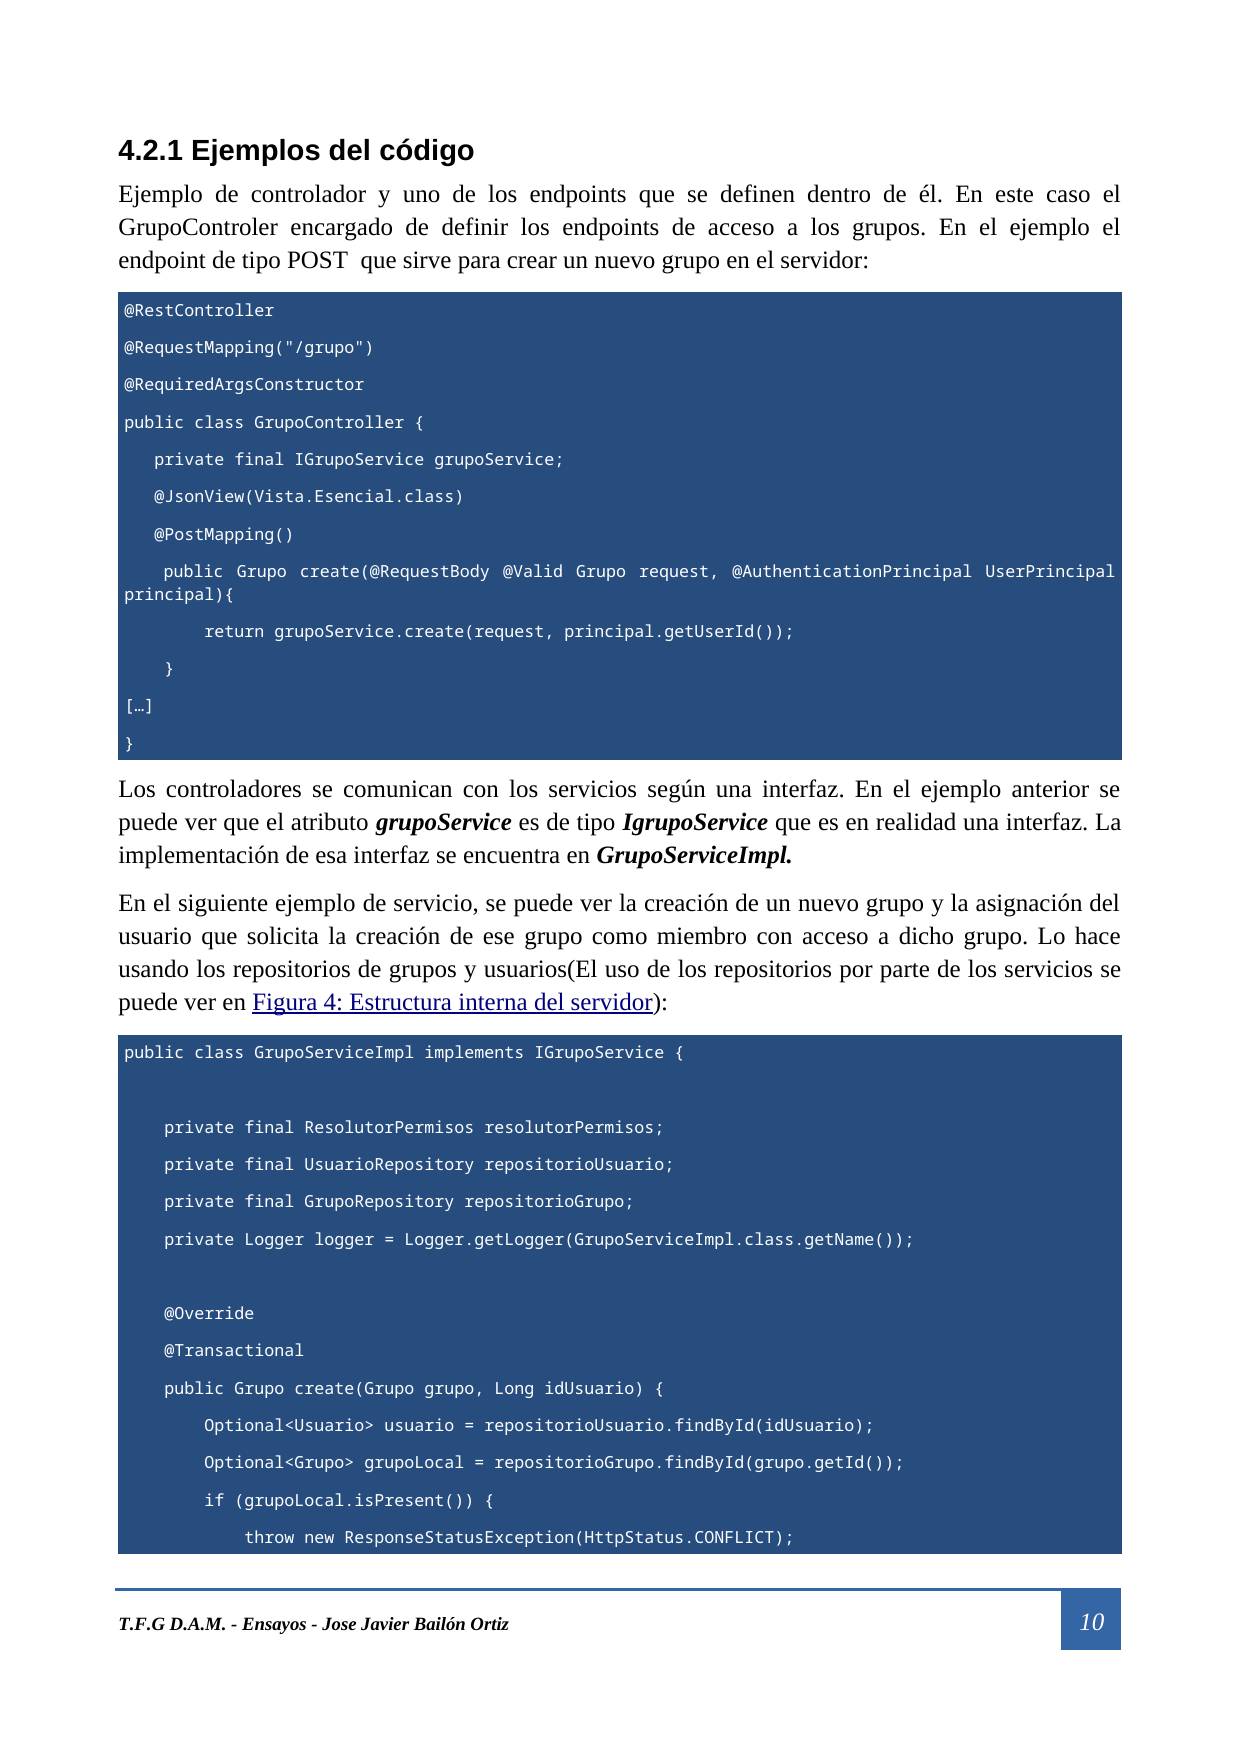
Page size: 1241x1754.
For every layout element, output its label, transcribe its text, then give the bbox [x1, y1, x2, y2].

text @RestController [118, 292, 1122, 321]
text Los controladores se comunican con los servicios según una interfaz. En el ejemplo anterior se puede ver que el atributo grupoService es de tipo IgrupoService que es en realidad una interfaz. La implementación de esa interfaz se encuentra en GrupoServiceImpl. [118, 774, 1122, 869]
text @JsonView(Vista.Esencial.class) [118, 479, 1122, 507]
text @Override [118, 1296, 1122, 1324]
text public class GrupoServiceImpl implements IGrupoService { [118, 1035, 1122, 1063]
text Ejemplo de controlador y uno de los endpoints que se definen dentro de él. En este caso el GrupoControler encargado de definir los endpoints de acceso a los grupos. En el ejemplo el endpoint de tipo POST que sirve para crear un nuevo grupo en el servidor: [118, 179, 1122, 273]
text private Logger logger = Logger.getLogger(GrupoServiceImpl.class.getName()); [118, 1221, 1122, 1250]
text public Grupo create(@RequestBody @Valid Grupo request, @AuthenticationPrincipal UserPrincipal principal){ [118, 553, 1122, 605]
text if (grupoLocal.isPresent()) { [118, 1482, 1122, 1511]
text En el siguiente ejemplo de servicio, se puede ver la creación de un nuevo grupo y la asignación del usuario que solicita la creación de ese grupo como miembro con acceso a dicho grupo. Lo hace usando los repositorios de grupos y usuarios(El uso de los repositorios por parte de los servicios se puede ver en Figura 4: Estructura interna del servidor): [118, 888, 1122, 1016]
text return grupoService.create(request, principal.getUserId()); [118, 613, 1122, 642]
text } [118, 725, 1122, 760]
text throw new ResponseStatusException(HttpStatus.CONFLICT); [118, 1519, 1122, 1554]
text private final GrupoRepository repositorioGrupo; [118, 1184, 1122, 1213]
text public Grupo create(Grupo grupo, Long idUsuario) { [118, 1370, 1122, 1399]
text @RequestMapping("/grupo") [118, 330, 1122, 358]
subtitle 4.2.1 Ejemplos del código [118, 133, 1122, 166]
text Optional<Grupo> grupoLocal = repositorioGrupo.findById(grupo.getId()); [118, 1445, 1122, 1474]
text private final IGrupoService grupoService; [118, 442, 1122, 470]
text public class GrupoController { [118, 404, 1122, 433]
text @RequiredArgsConstructor [118, 367, 1122, 396]
text } [118, 651, 1122, 679]
text Optional<Usuario> usuario = repositorioUsuario.findById(idUsuario); [118, 1408, 1122, 1436]
text private final ResolutorPermisos resolutorPermisos; [118, 1109, 1122, 1138]
text @Transactional [118, 1333, 1122, 1362]
text private final UsuarioRepository repositorioUsuario; [118, 1147, 1122, 1175]
text […] [118, 688, 1122, 717]
text @PostMapping() [118, 516, 1122, 545]
